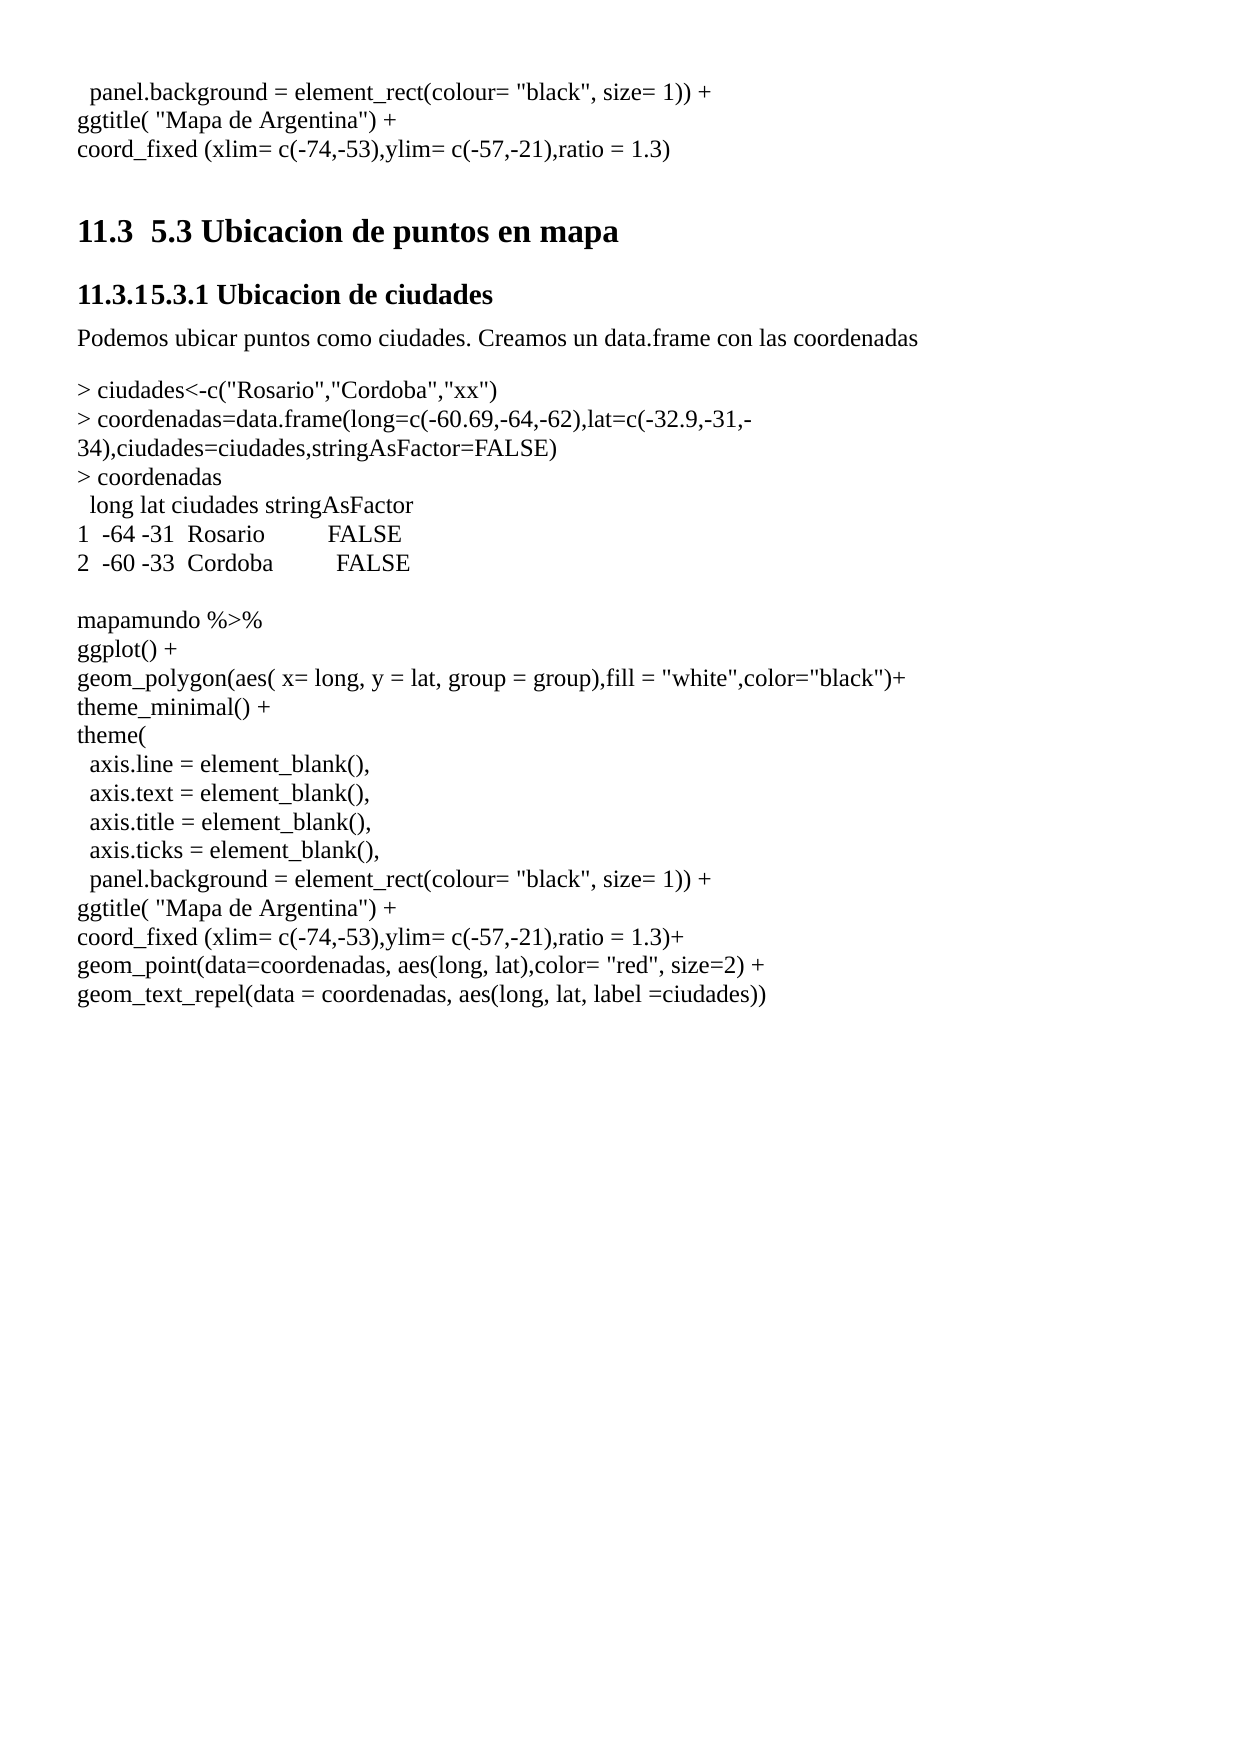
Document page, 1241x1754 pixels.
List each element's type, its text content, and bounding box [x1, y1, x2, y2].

text ggtitle( "Mapa de Argentina") + [77, 106, 1163, 134]
text mapamundo %>% [77, 606, 1163, 634]
text coord_fixed (xlim= c(-74,-53),ylim= c(-57,-21),ratio = 1.3) [77, 134, 1163, 163]
text axis.ticks = element_blank(), [77, 836, 1163, 864]
text 2 -60 -33 Cordoba FALSE [77, 548, 1163, 577]
text > ciudades<-c("Rosario","Cordoba","xx") [77, 376, 1163, 404]
text coord_fixed (xlim= c(-74,-53),ylim= c(-57,-21),ratio = 1.3)+ [77, 922, 1163, 951]
text > coordenadas [77, 462, 1163, 491]
text panel.background = element_rect(colour= "black", size= 1)) + [77, 77, 1163, 106]
text long lat ciudades stringAsFactor [77, 491, 1163, 519]
text ggtitle( "Mapa de Argentina") + [77, 893, 1163, 922]
text axis.line = element_blank(), [77, 749, 1163, 778]
text theme_minimal() + [77, 692, 1163, 721]
text 1 -64 -31 Rosario FALSE [77, 519, 1163, 548]
text axis.text = element_blank(), [77, 778, 1163, 807]
text geom_point(data=coordenadas, aes(long, lat),color= "red", size=2) + [77, 951, 1163, 979]
subtitle 5.3.1 Ubicacion de ciudades [77, 277, 1163, 311]
text geom_polygon(aes( x= long, y = lat, group = group),fill = "white",color="black")+ [77, 663, 1163, 692]
text > coordenadas=data.frame(long=c(-60.69,-64,-62),lat=c(-32.9,-31,-34),ciudades=ciudades,stringAsFactor=FALSE) [77, 404, 1163, 462]
subtitle 5.3 Ubicacion de puntos en mapa [77, 212, 1163, 250]
text ggplot() + [77, 634, 1163, 663]
text Podemos ubicar puntos como ciudades. Creamos un data.frame con las coordenadas [77, 323, 1163, 352]
text axis.title = element_blank(), [77, 807, 1163, 836]
text geom_text_repel(data = coordenadas, aes(long, lat, label =ciudades)) [77, 979, 1163, 1008]
text theme( [77, 721, 1163, 749]
text panel.background = element_rect(colour= "black", size= 1)) + [77, 864, 1163, 893]
